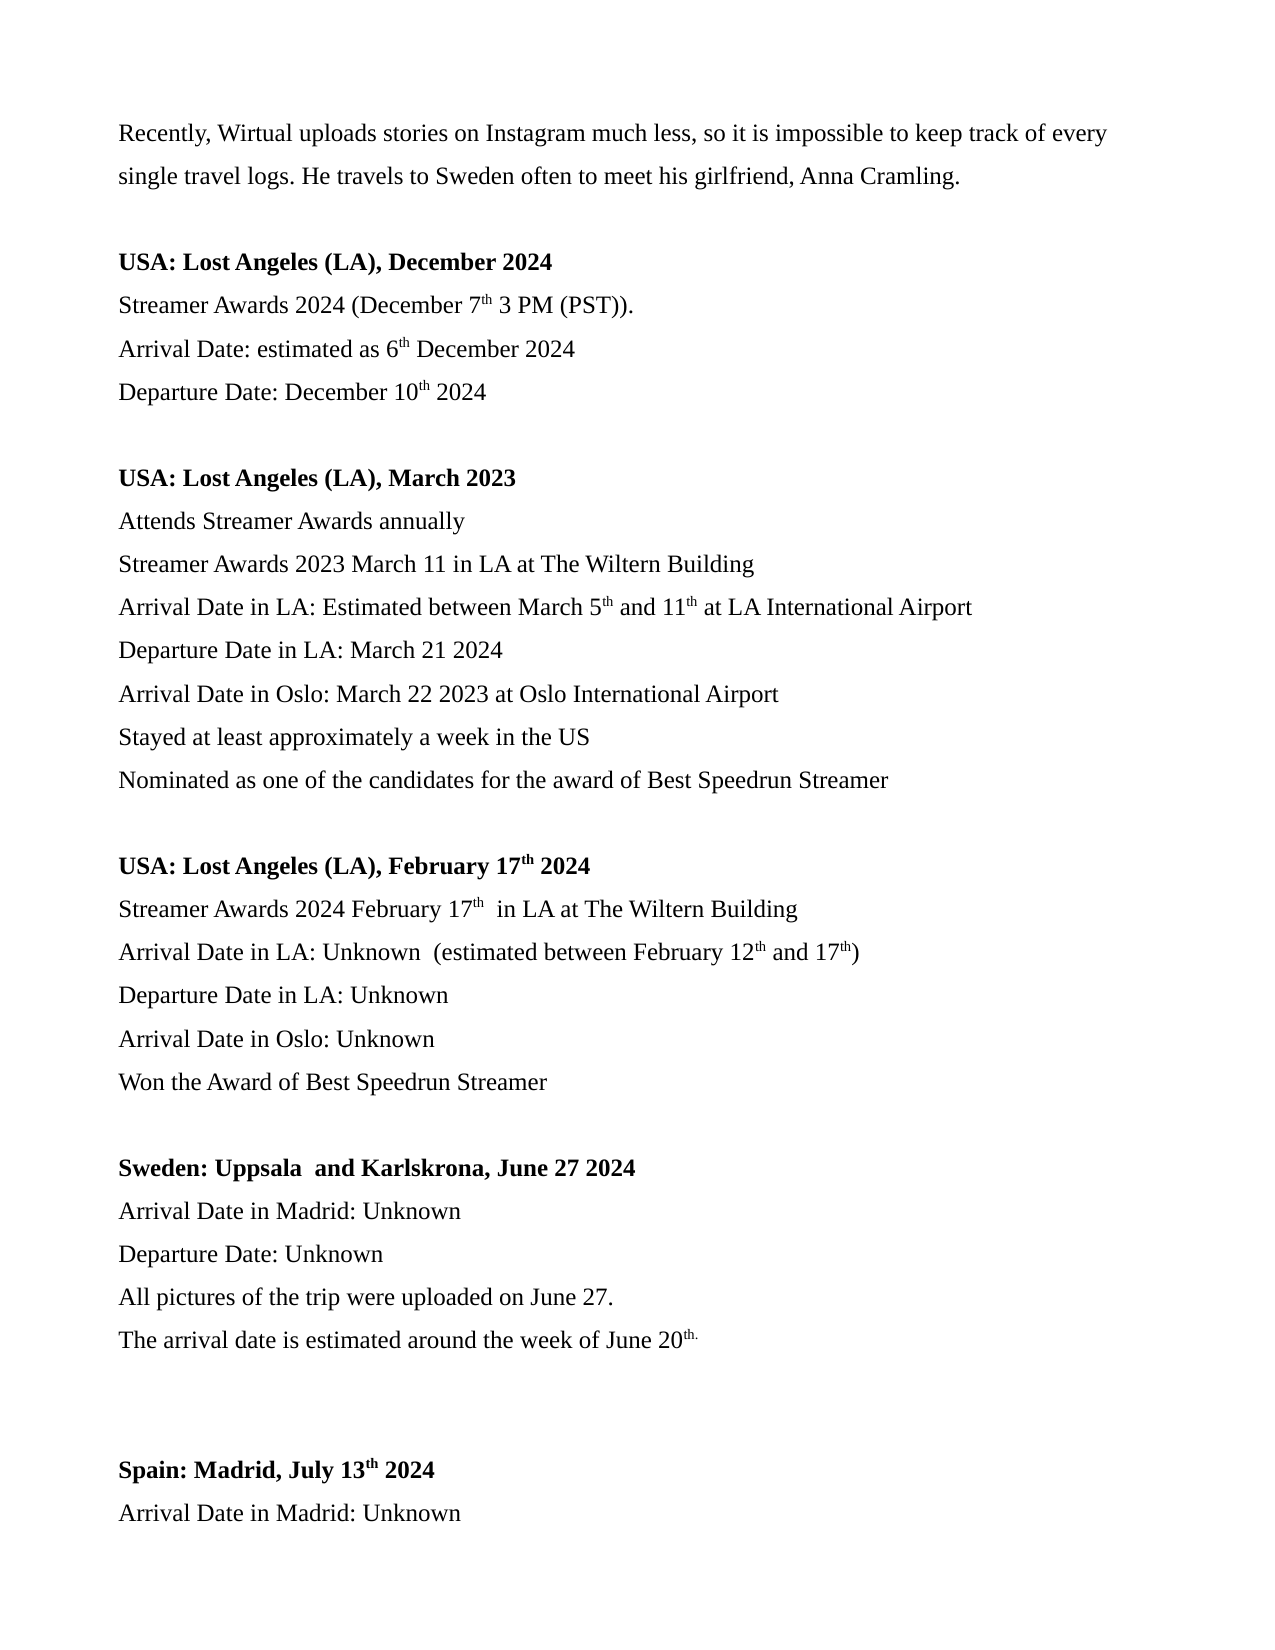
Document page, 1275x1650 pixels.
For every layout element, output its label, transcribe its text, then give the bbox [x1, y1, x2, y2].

text USA: Lost Angeles (LA), March 2023 [118, 463, 1157, 492]
text Nominated as one of the candidates for the award of Best Speedrun Streamer [118, 765, 1157, 794]
text Streamer Awards 2024 February 17th in LA at The Wiltern Building [118, 894, 1157, 923]
text Arrival Date in LA: Estimated between March 5th and 11th at LA International Airport [118, 592, 1157, 621]
text USA: Lost Angeles (LA), December 2024 [118, 247, 1157, 276]
text Arrival Date: estimated as 6th December 2024 [118, 334, 1157, 362]
text Arrival Date in Madrid: Unknown [118, 1498, 1157, 1527]
text Sweden: Uppsala and Karlskrona, June 27 2024 [118, 1153, 1157, 1182]
text Departure Date in LA: Unknown [118, 981, 1157, 1009]
text Departure Date in LA: March 21 2024 [118, 636, 1157, 664]
text Arrival Date in Oslo: March 22 2023 at Oslo International Airport [118, 679, 1157, 707]
text Recently, Wirtual uploads stories on Instagram much less, so it is impossible to keep track of every single travel logs. He travels to Sweden often to meet his girlfriend, Anna Cramling. [118, 118, 1157, 190]
text Arrival Date in LA: Unknown (estimated between February 12th and 17th) [118, 937, 1157, 966]
text Departure Date: December 10th 2024 [118, 377, 1157, 406]
text Streamer Awards 2023 March 11 in LA at The Wiltern Building [118, 549, 1157, 578]
text Attends Streamer Awards annually [118, 506, 1157, 535]
text Won the Award of Best Speedrun Streamer [118, 1067, 1157, 1096]
text Arrival Date in Oslo: Unknown [118, 1024, 1157, 1052]
text Stayed at least approximately a week in the US [118, 722, 1157, 751]
text USA: Lost Angeles (LA), February 17th 2024 [118, 851, 1157, 880]
text Spain: Madrid, July 13th 2024 [118, 1455, 1157, 1484]
text Departure Date: Unknown [118, 1239, 1157, 1268]
text The arrival date is estimated around the week of June 20th. [118, 1326, 1157, 1354]
text Streamer Awards 2024 (December 7th 3 PM (PST)). [118, 291, 1157, 319]
text All pictures of the trip were uploaded on June 27. [118, 1282, 1157, 1311]
text Arrival Date in Madrid: Unknown [118, 1196, 1157, 1225]
